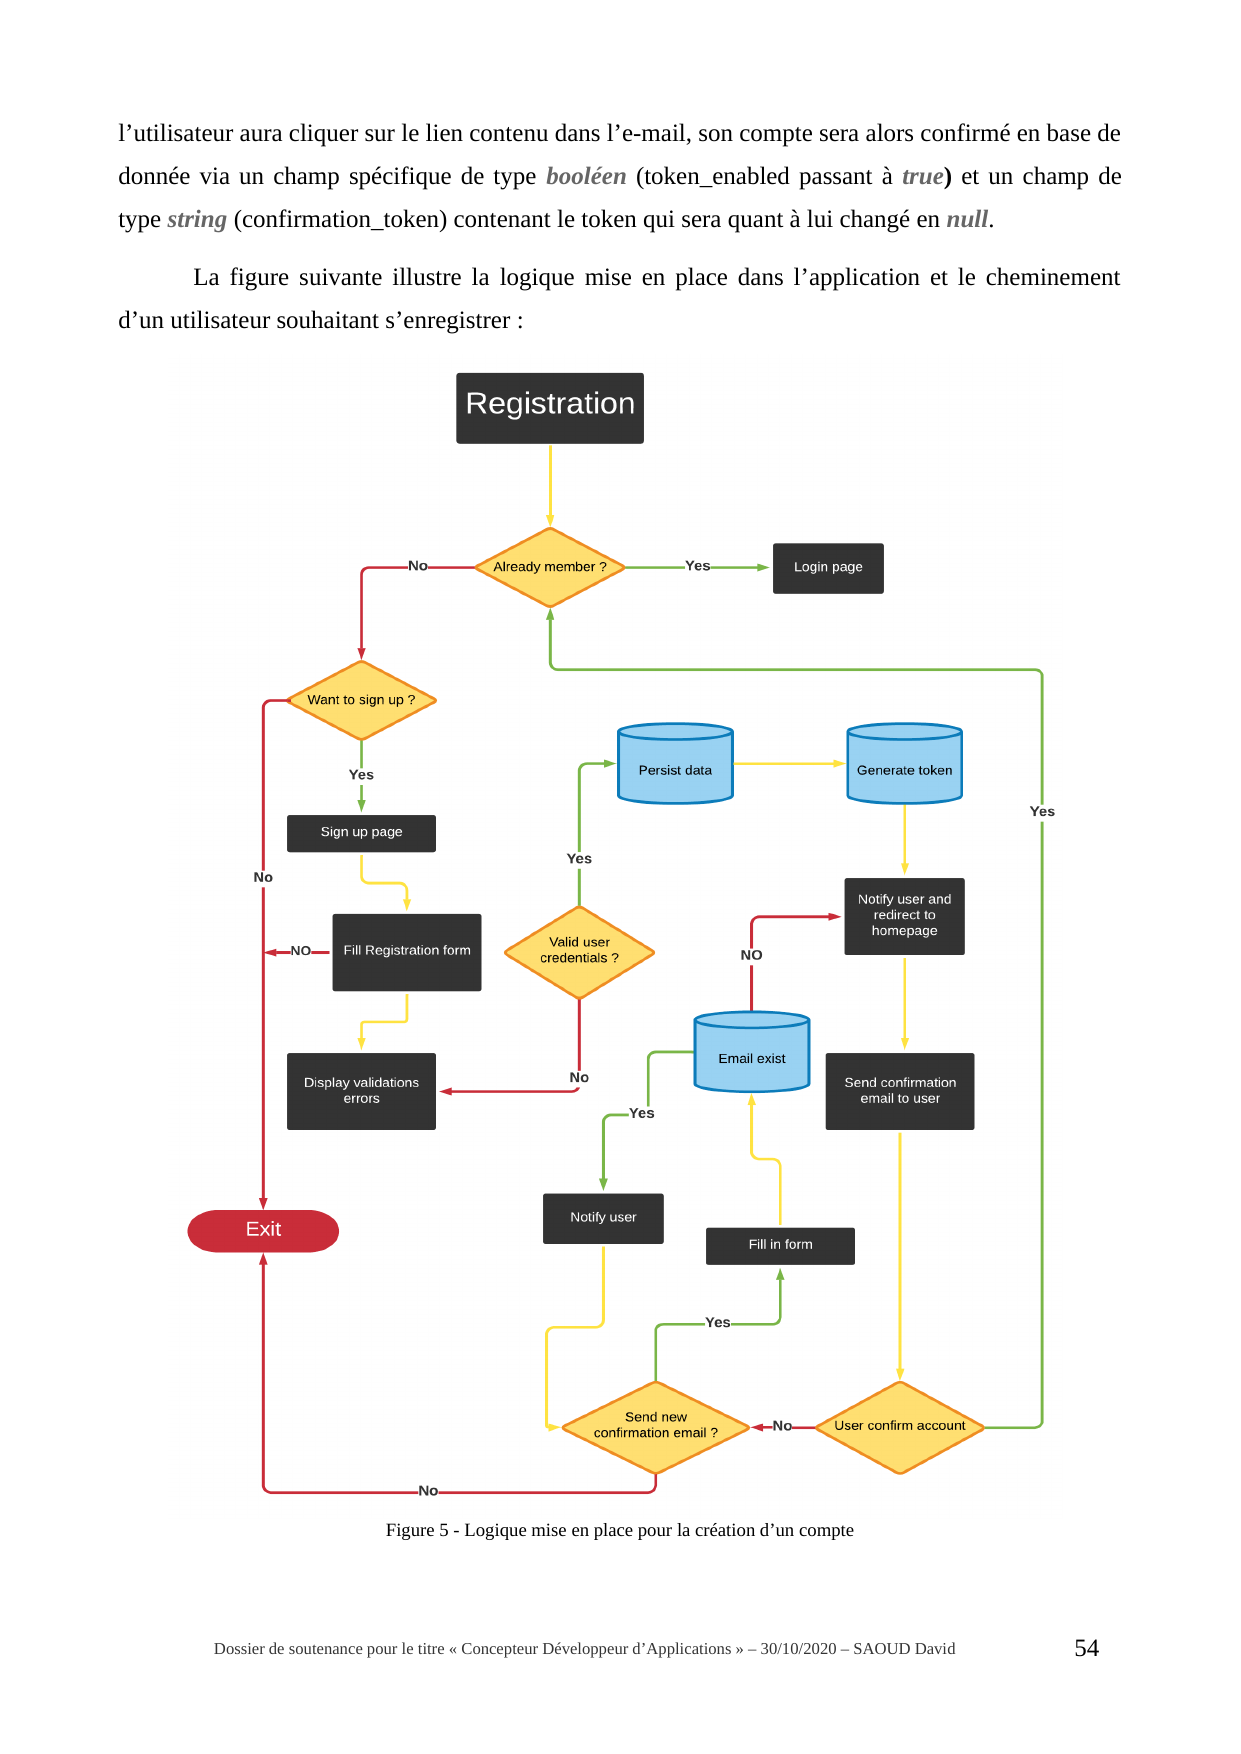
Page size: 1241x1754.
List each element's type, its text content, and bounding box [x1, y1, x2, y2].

text La figure suivante illustre la logique mise en place dans l’application et le cheminement d’un utilisateur souhaitant s’enregistrer : [118, 262, 1122, 334]
text l’utilisateur aura cliquer sur le lien contenu dans l’e-mail, son compte sera alors confirmé en base de donnée via un champ spécifique de type booléen (token_enabled passant à true) et un champ de type string (confirmation_token) contenant le token qui sera quant à lui changé en null. [118, 118, 1122, 233]
text Figure 5 - Logique mise en place pour la création d’un compte [145, 354, 1095, 1540]
picture [168, 354, 1063, 1519]
